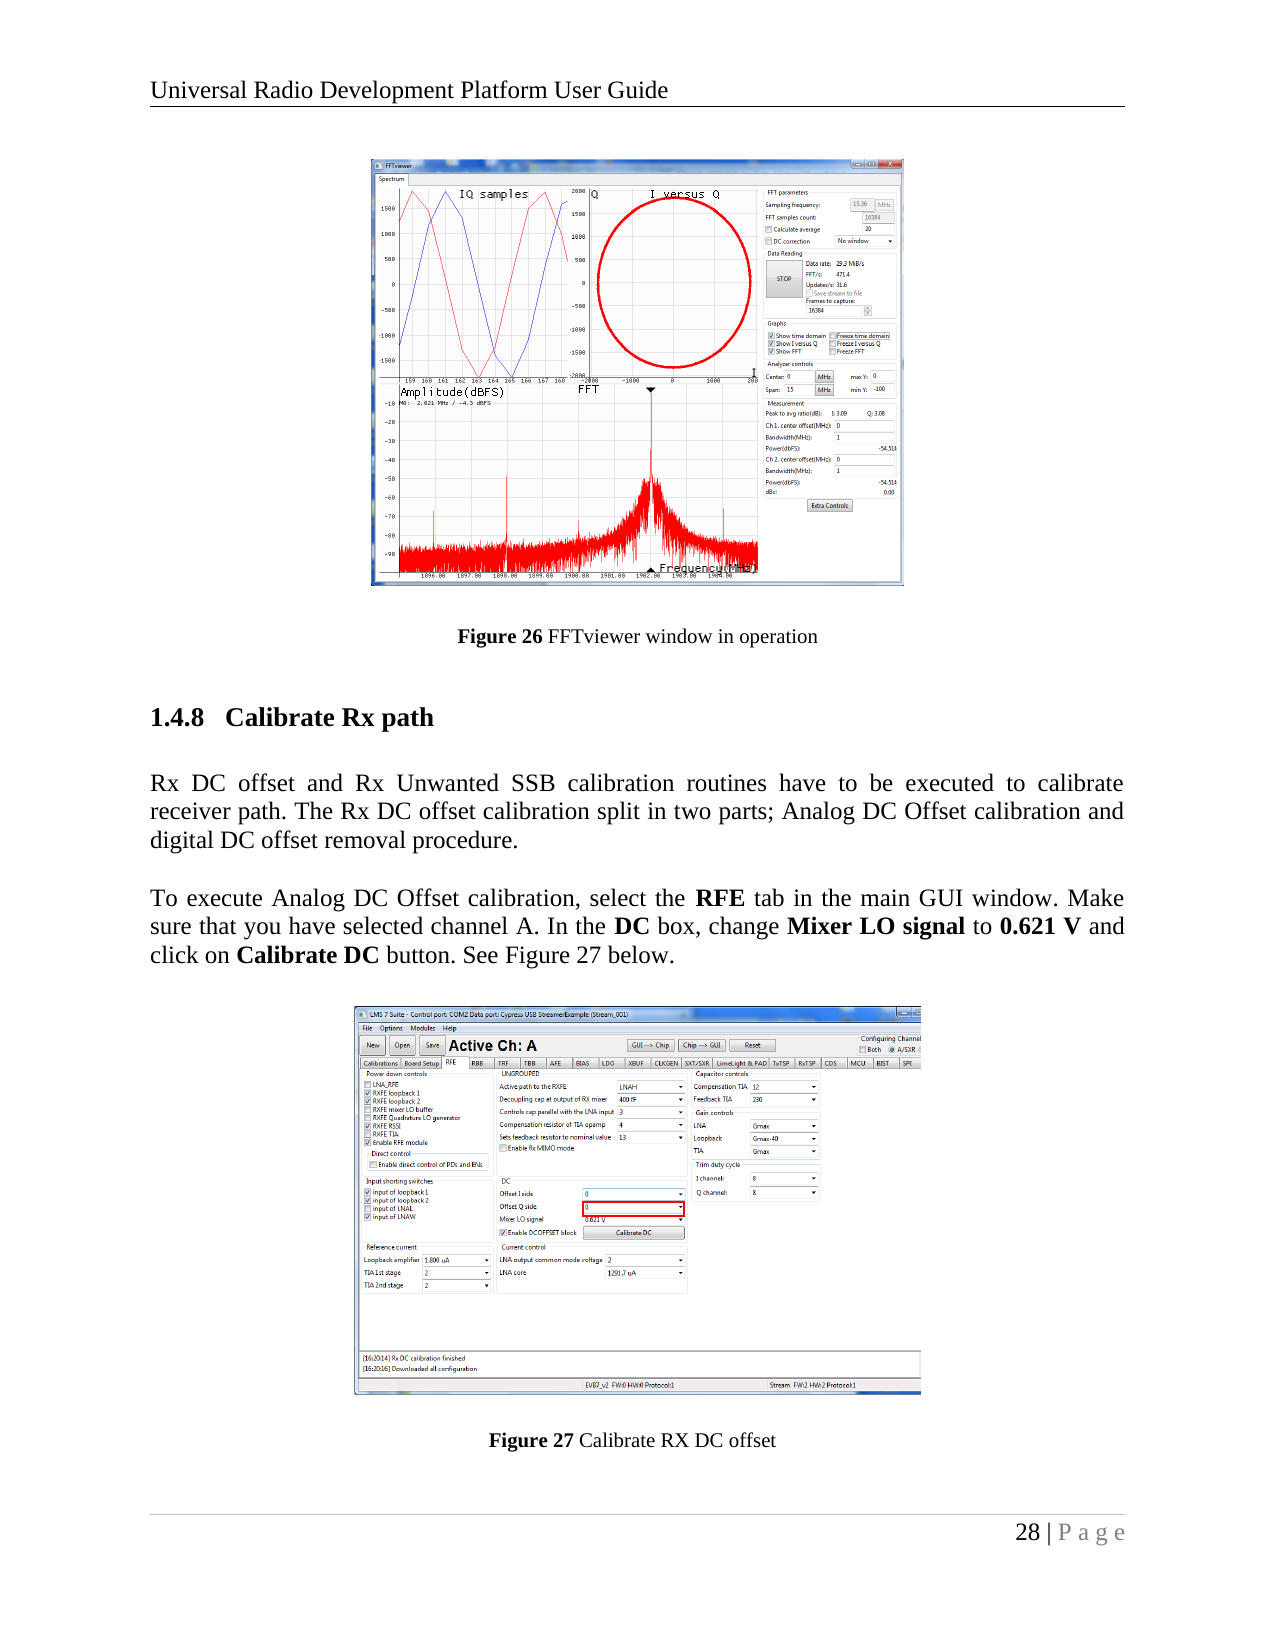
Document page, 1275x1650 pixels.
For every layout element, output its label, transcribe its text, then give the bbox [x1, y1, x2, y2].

picture [354, 1006, 921, 1395]
picture [371, 159, 904, 586]
text To execute Analog DC Offset calibration, select the RFE tab in the main GUI window. Make sure that you have selected channel A. In the DC box, change Mixer LO signal to 0.621 V and click on Calibrate DC button. See Figure 27 below. [150, 883, 1125, 969]
subtitle Calibrate Rx path [150, 701, 1125, 733]
text Rx DC offset and Rx Unwanted SSB calibration routines have to be executed to calibrate receiver path. The Rx DC offset calibration split in two parts; Analog DC Offset calibration and digital DC offset removal procedure. [150, 768, 1125, 854]
text Figure 27 Calibrate RX DC offset [150, 1428, 1125, 1452]
text Figure 26 FFTviewer window in operation [150, 624, 1125, 648]
